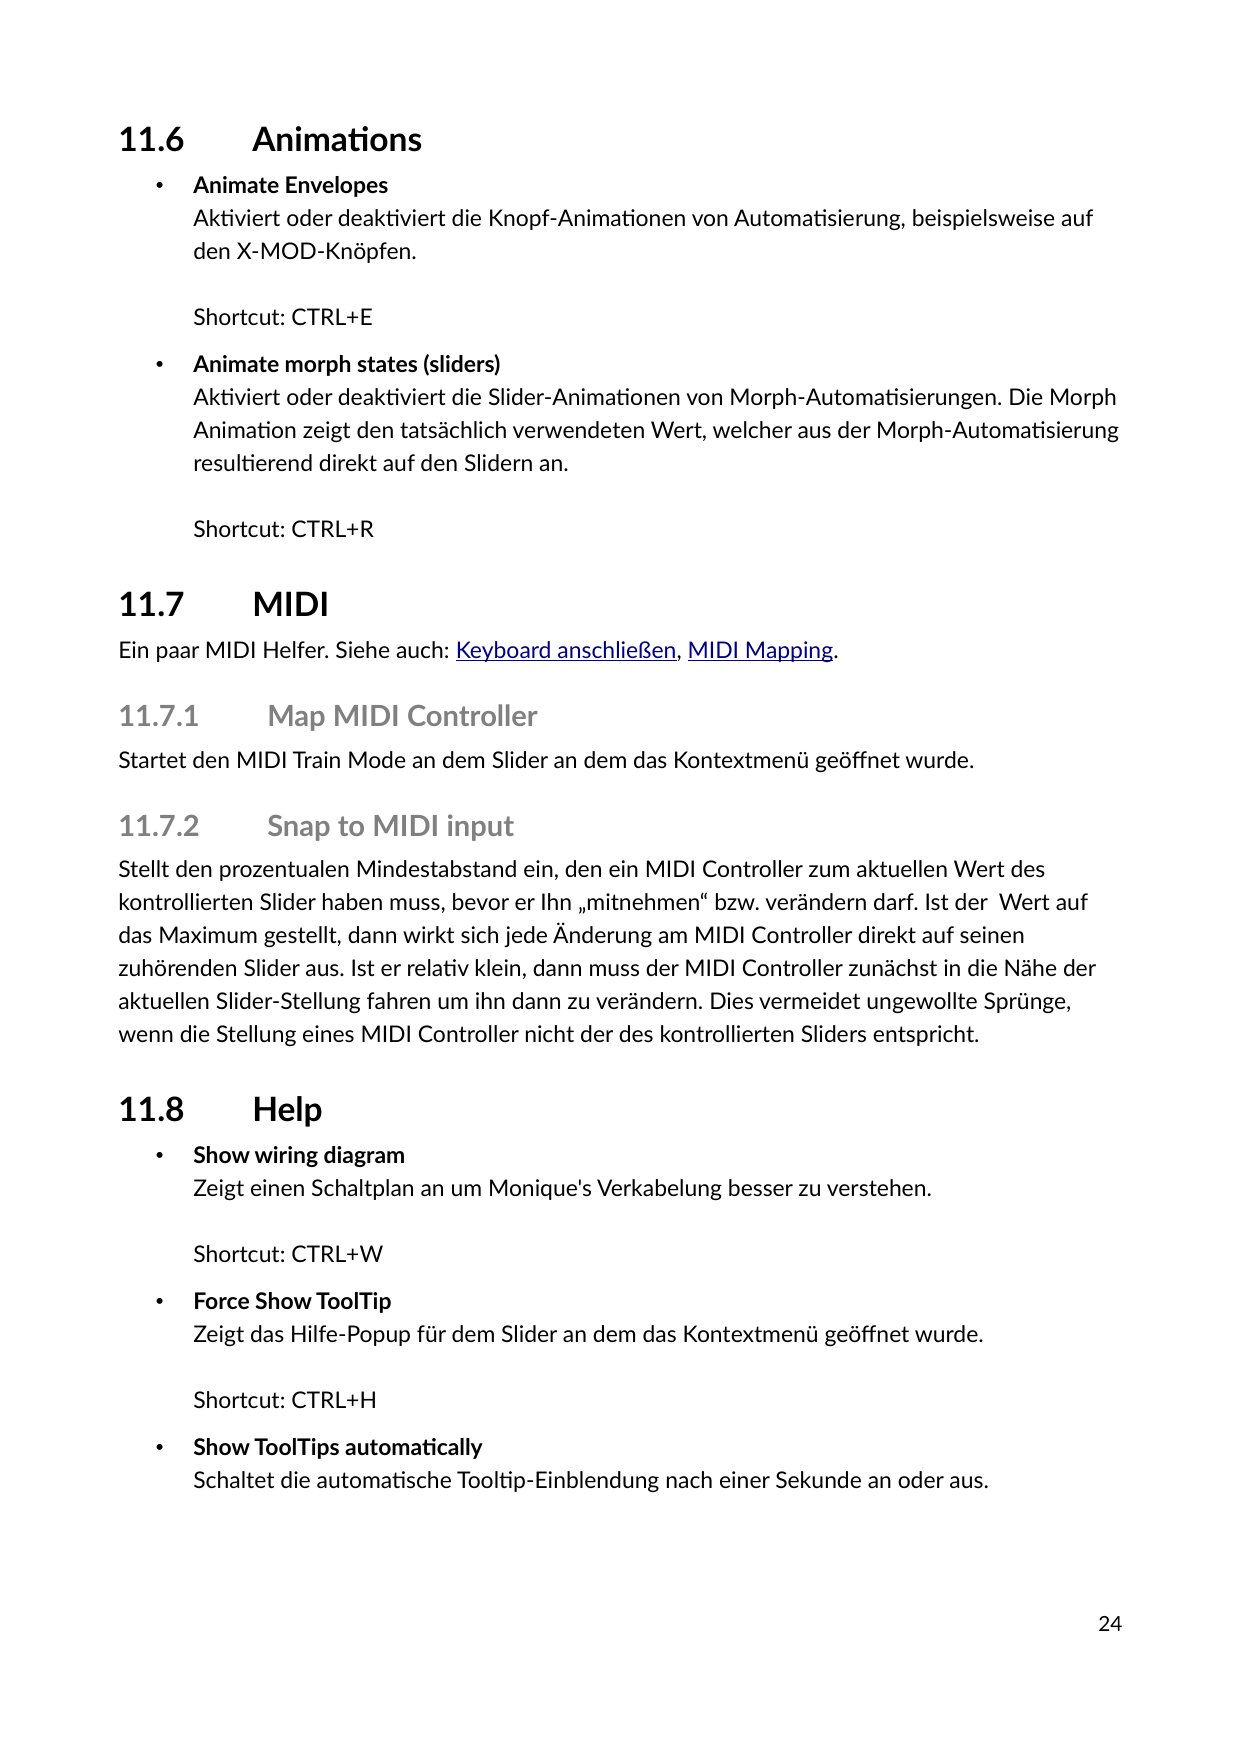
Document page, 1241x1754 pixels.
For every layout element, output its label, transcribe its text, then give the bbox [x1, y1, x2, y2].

subtitle Animations [118, 118, 1122, 158]
list Show ToolTips automatically Schaltet die automatische Tooltip-Einblendung nach einer Sekunde an oder aus. [156, 1433, 1122, 1494]
list Animate Envelopes Aktiviert oder deaktiviert die Knopf-Animationen von Automatisierung, beispielsweise auf den X-MOD-Knöpfen. Shortcut: CTRL+E [156, 171, 1122, 330]
subtitle Help [118, 1088, 1122, 1128]
list Show wiring diagram Zeigt einen Schaltplan an um Monique's Verkabelung besser zu verstehen. Shortcut: CTRL+W [156, 1141, 1122, 1267]
subtitle Map MIDI Controller [118, 698, 1122, 733]
subtitle MIDI [118, 583, 1122, 623]
text Startet den MIDI Train Mode an dem Slider an dem das Kontextmenü geöffnet wurde. [118, 745, 1122, 773]
text Ein paar MIDI Helfer. Siehe auch: Keyboard anschließen, MIDI Mapping. [118, 636, 1122, 663]
list Animate morph states (sliders) Aktiviert oder deaktiviert die Slider-Animationen von Morph-Automatisierungen. Die Morph Animation zeigt den tatsächlich verwendeten Wert, welcher aus der Morph-Automatisierung resultierend direkt auf den Slidern an. Shortcut: CTRL+R [156, 350, 1122, 542]
text Stellt den prozentualen Mindestabstand ein, den ein MIDI Controller zum aktuellen Wert des kontrollierten Slider haben muss, bevor er Ihn „mitnehmen“ bzw. verändern darf. Ist der Wert auf das Maximum gestellt, dann wirkt sich jede Änderung am MIDI Controller direkt auf seinen zuhörenden Slider aus. Ist er relativ klein, dann muss der MIDI Controller zunächst in die Nähe der aktuellen Slider-Stellung fahren um ihn dann zu verändern. Dies vermeidet ungewollte Sprünge, wenn die Stellung eines MIDI Controller nicht der des kontrollierten Sliders entspricht. [118, 855, 1122, 1047]
list Force Show ToolTip Zeigt das Hilfe-Popup für dem Slider an dem das Kontextmenü geöffnet wurde. Shortcut: CTRL+H [156, 1287, 1122, 1413]
subtitle Snap to MIDI input [118, 807, 1122, 842]
